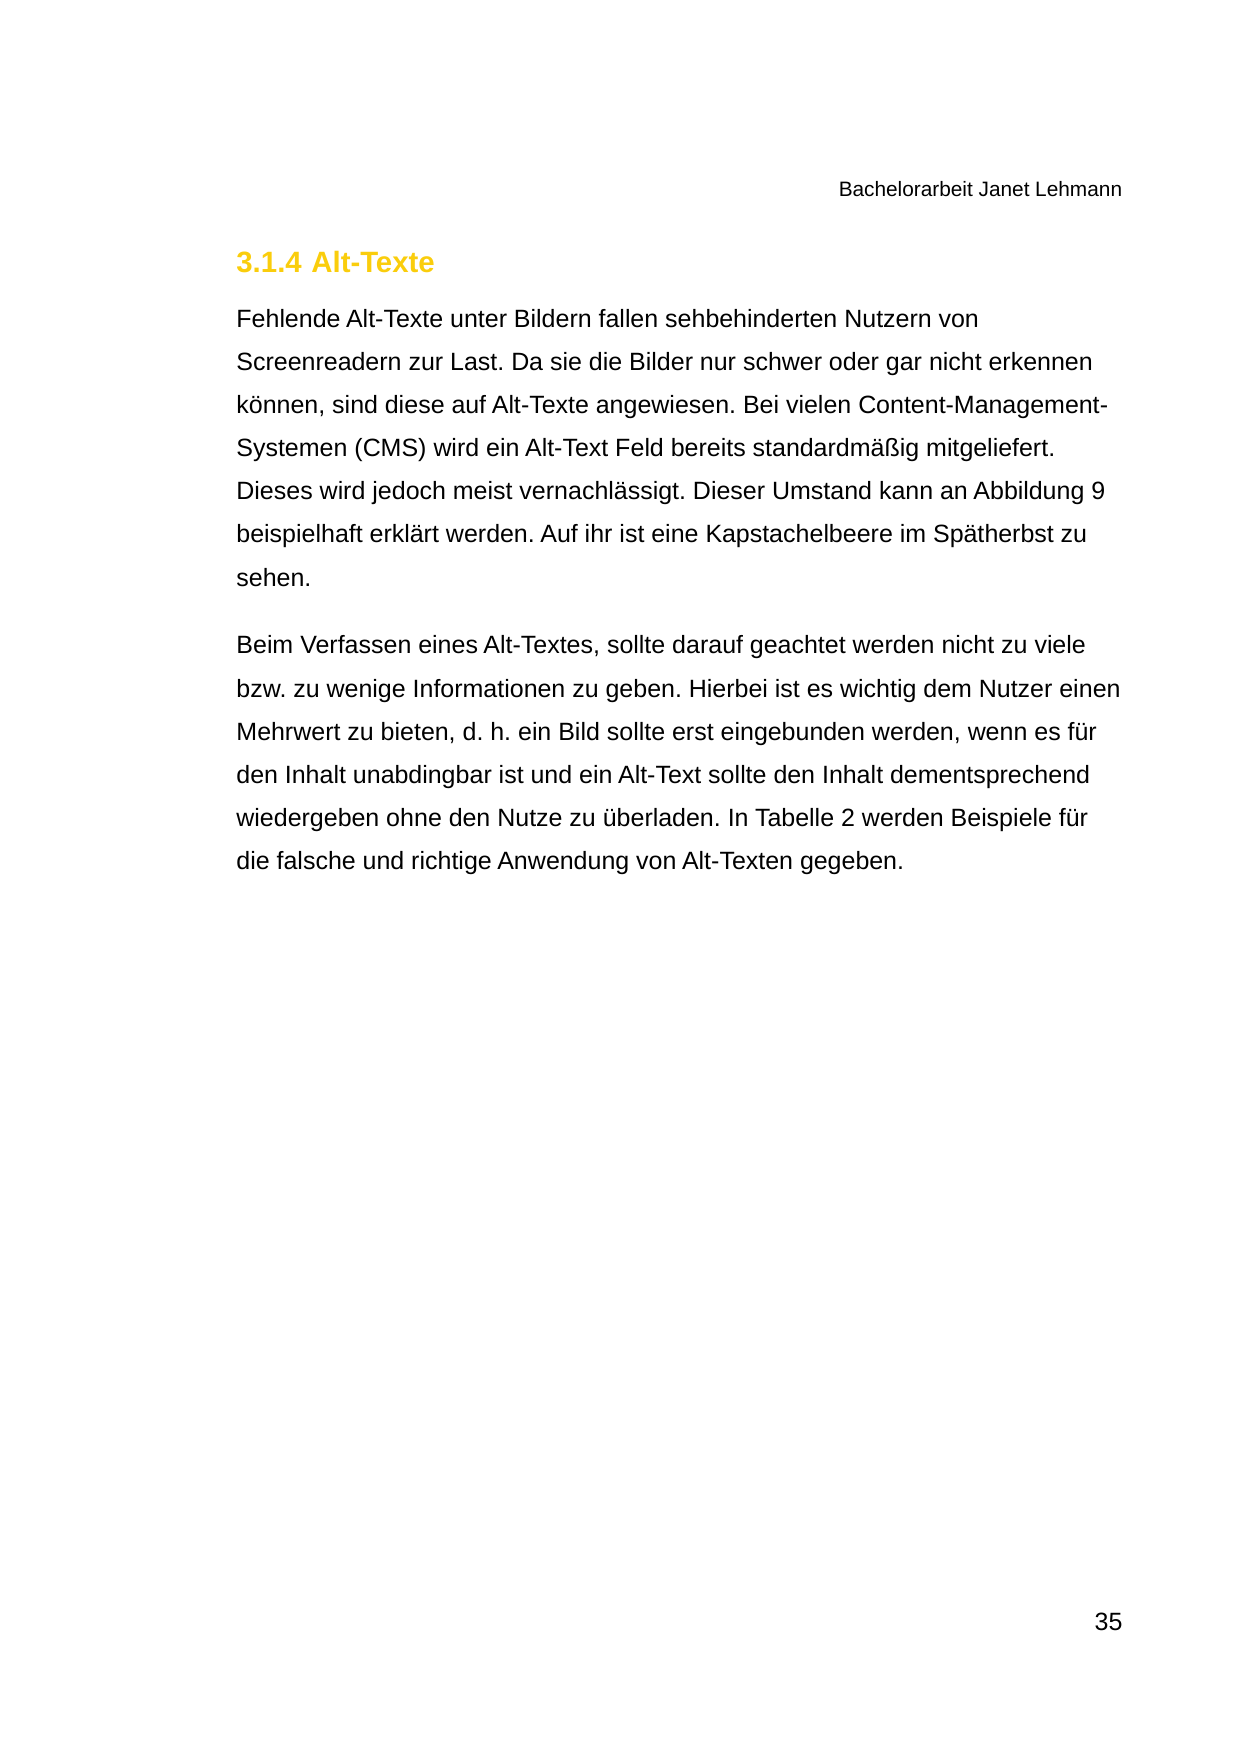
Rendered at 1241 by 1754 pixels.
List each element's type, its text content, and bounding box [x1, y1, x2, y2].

subtitle Alt-Texte [236, 245, 1122, 279]
text Fehlende Alt-Texte unter Bildern fallen sehbehinderten Nutzern von Screenreadern zur Last. Da sie die Bilder nur schwer oder gar nicht erkennen können, sind diese auf Alt-Texte angewiesen. Bei vielen Content-Management-Systemen (CMS) wird ein Alt-Text Feld bereits standardmäßig mitgeliefert. Dieses wird jedoch meist vernachlässigt. Dieser Umstand kann an Abbildung 9 beispielhaft erklärt werden. Auf ihr ist eine Kapstachelbeere im Spätherbst zu sehen. [236, 304, 1122, 591]
text Beim Verfassen eines Alt-Textes, sollte darauf geachtet werden nicht zu viele bzw. zu wenige Informationen zu geben. Hierbei ist es wichtig dem Nutzer einen Mehrwert zu bieten, d. h. ein Bild sollte erst eingebunden werden, wenn es für den Inhalt unabdingbar ist und ein Alt-Text sollte den Inhalt dementsprechend wiedergeben ohne den Nutze zu überladen. In Tabelle 2 werden Beispiele für die falsche und richtige Anwendung von Alt-Texten gegeben. [236, 631, 1122, 875]
